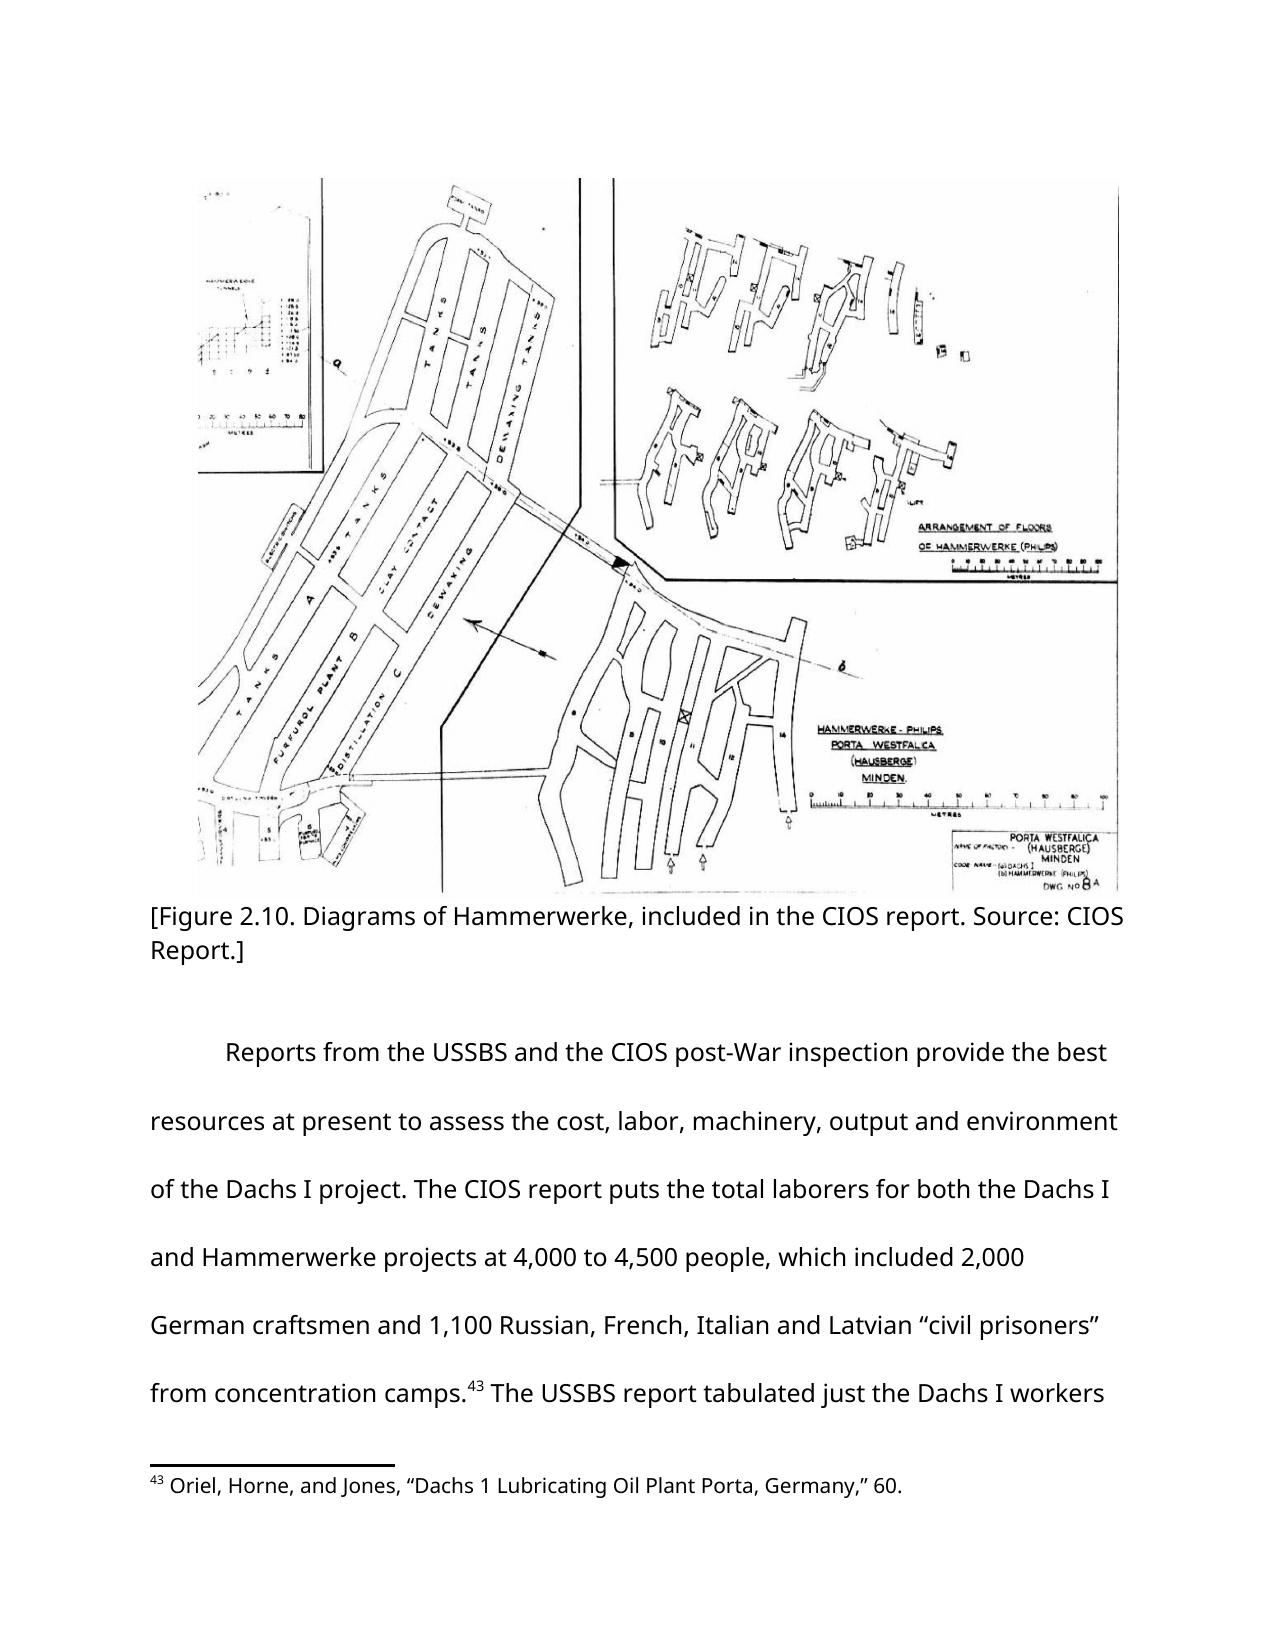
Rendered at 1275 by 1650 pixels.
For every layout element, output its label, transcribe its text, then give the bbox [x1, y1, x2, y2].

text [Figure 2.10. Diagrams of Hammerwerke, included in the CIOS report. Source: CIOS Report.] [150, 899, 1125, 967]
text Oriel, Horne, and Jones, “Dachs 1 Lubricating Oil Plant Porta, Germany,” 60. [150, 1472, 1125, 1500]
text Reports from the USSBS and the CIOS post-War inspection provide the best resources at present to assess the cost, labor, machinery, output and environment of the Dachs I project. The CIOS report puts the total laborers for both the Dachs I and Hammerwerke projects at 4,000 to 4,500 people, which included 2,000 German craftsmen and 1,100 Russian, French, Italian and Latvian “civil prisoners” from concentration camps. The USSBS report tabulated just the Dachs I workers [150, 1035, 1125, 1410]
picture [150, 150, 1125, 899]
